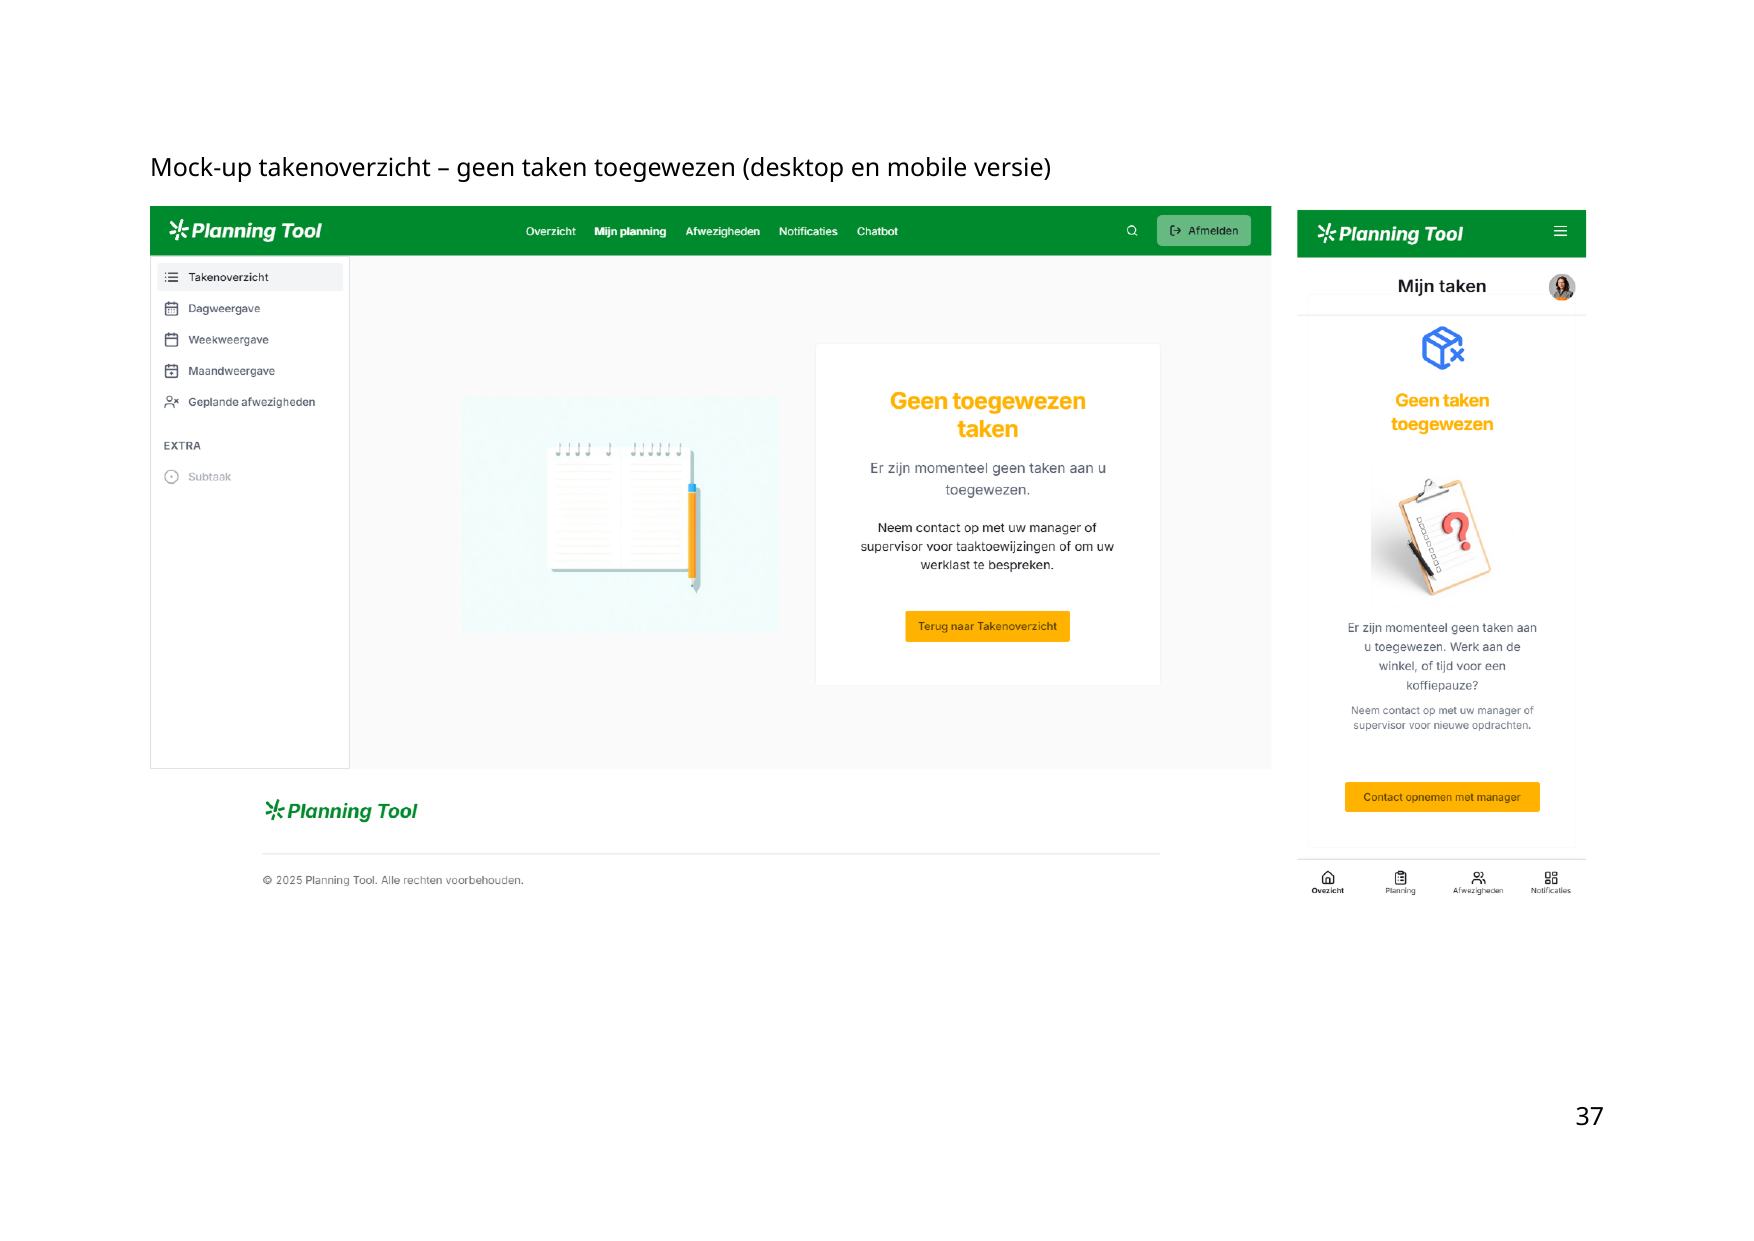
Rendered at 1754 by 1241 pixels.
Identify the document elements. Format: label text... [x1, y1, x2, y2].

text Mock-up takenoverzicht – geen taken toegewezen (desktop en mobile versie) [150, 150, 1604, 184]
picture [150, 206, 1272, 907]
picture [1297, 209, 1587, 907]
